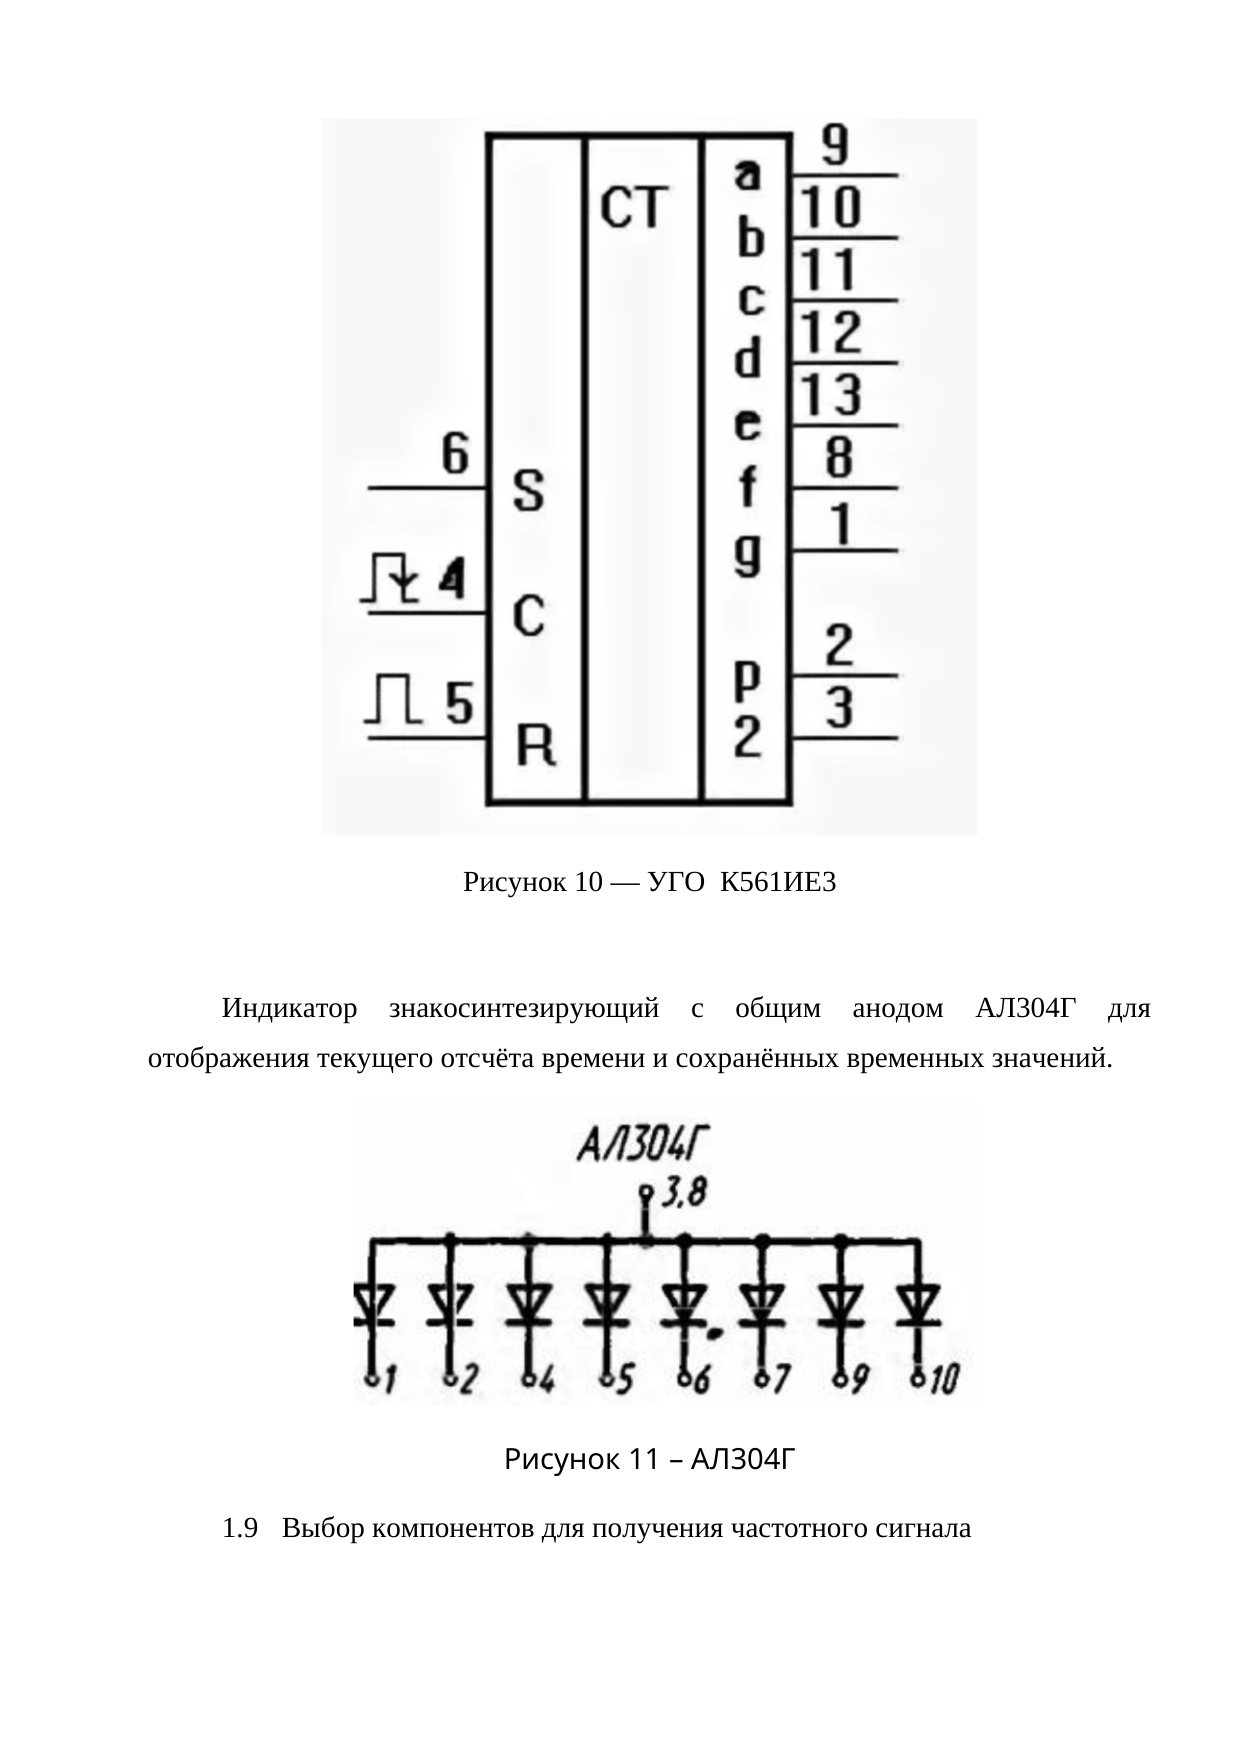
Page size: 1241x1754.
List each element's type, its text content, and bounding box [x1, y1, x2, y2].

picture [321, 118, 978, 835]
picture [314, 1102, 985, 1409]
text Рисунок 10 — УГО К561ИЕ3 [148, 864, 1152, 898]
text Индикатор знакосинтезирующий с общим анодом АЛ304Г для отображения текущего отсчёта времени и сохранённых временных значений. [148, 990, 1152, 1073]
text Рисунок 11 – АЛ304Г [148, 1438, 1152, 1478]
subtitle Выбор компонентов для получения частотного сигнала [222, 1510, 1152, 1544]
